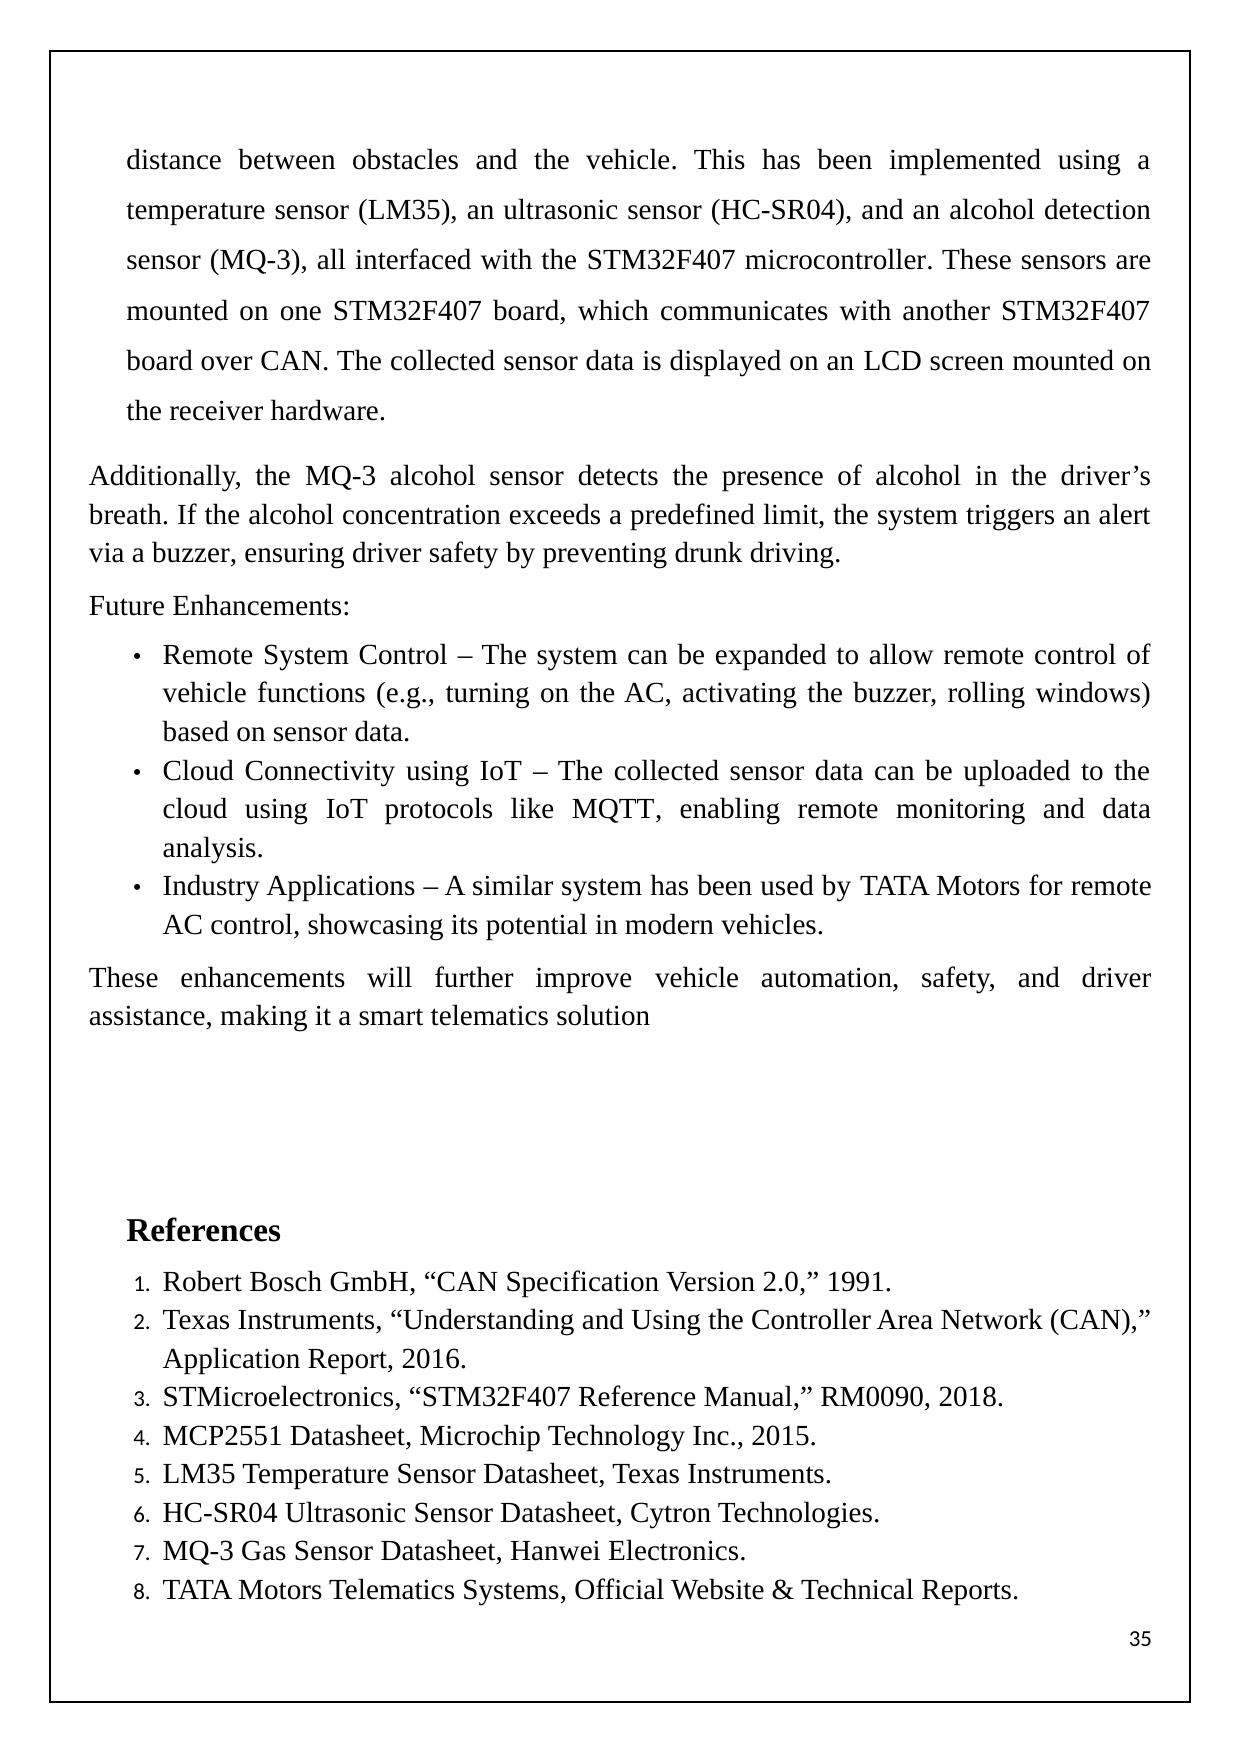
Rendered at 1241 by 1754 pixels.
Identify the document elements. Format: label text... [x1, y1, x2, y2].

list Industry Applications – A similar system has been used by TATA Motors for remote AC control, showcasing its potential in modern vehicles. [133, 868, 1152, 940]
text Additionally, the MQ-3 alcohol sensor detects the presence of alcohol in the driver’s breath. If the alcohol concentration exceeds a predefined limit, the system triggers an alert via a buzzer, ensuring driver safety by preventing drunk driving. [89, 458, 1152, 569]
list STMicroelectronics, “STM32F407 Reference Manual,” RM0090, 2018. [133, 1379, 1152, 1413]
subtitle References [126, 1210, 1152, 1248]
list Robert Bosch GmbH, “CAN Specification Version 2.0,” 1991. [133, 1264, 1152, 1297]
text These enhancements will further improve vehicle automation, safety, and driver assistance, making it a smart telematics solution [89, 960, 1152, 1032]
text distance between obstacles and the vehicle. This has been implemented using a temperature sensor (LM35), an ultrasonic sensor (HC-SR04), and an alcohol detection sensor (MQ-3), all interfaced with the STM32F407 microcontroller. These sensors are mounted on one STM32F407 board, which communicates with another STM32F407 board over CAN. The collected sensor data is displayed on an LCD screen mounted on the receiver hardware. [126, 142, 1152, 427]
list Cloud Connectivity using IoT – The collected sensor data can be uploaded to the cloud using IoT protocols like MQTT, enabling remote monitoring and data analysis. [133, 753, 1152, 863]
list TATA Motors Telematics Systems, Official Website & Technical Reports. [133, 1572, 1152, 1606]
list MQ-3 Gas Sensor Datasheet, Hanwei Electronics. [133, 1533, 1152, 1567]
list MCP2551 Datasheet, Microchip Technology Inc., 2015. [133, 1418, 1152, 1451]
list Remote System Control – The system can be expanded to allow remote control of vehicle functions (e.g., turning on the AC, activating the buzzer, rolling windows) based on sensor data. [133, 637, 1152, 748]
list HC-SR04 Ultrasonic Sensor Datasheet, Cytron Technologies. [133, 1495, 1152, 1528]
subtitle Future Enhancements: [89, 588, 1152, 622]
list LM35 Temperature Sensor Datasheet, Texas Instruments. [133, 1456, 1152, 1490]
list Texas Instruments, “Understanding and Using the Controller Area Network (CAN),” Application Report, 2016. [133, 1302, 1152, 1374]
